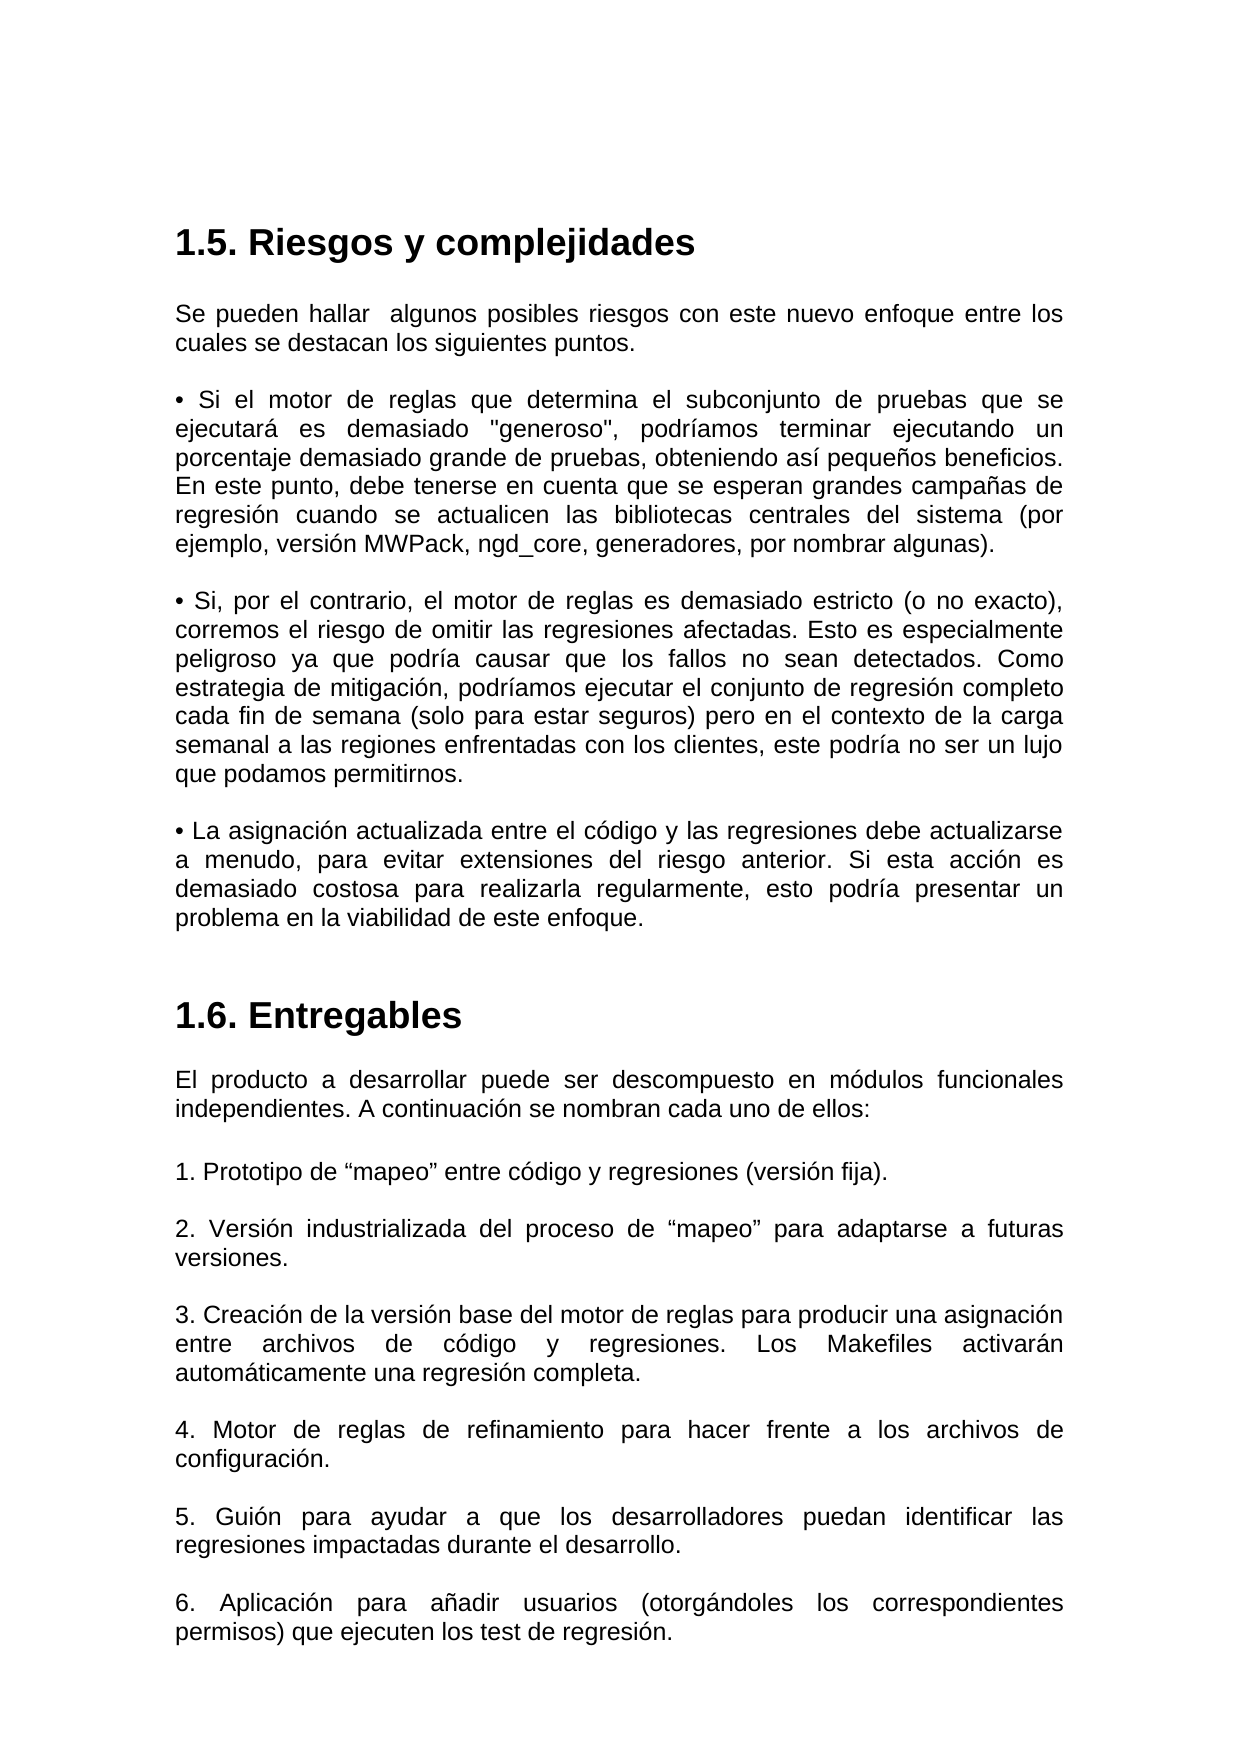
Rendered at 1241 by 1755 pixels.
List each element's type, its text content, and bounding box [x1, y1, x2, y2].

text 4. Motor de reglas de refinamiento para hacer frente a los archivos de configuración. [175, 1415, 1065, 1473]
text El producto a desarrollar puede ser descompuesto en módulos funcionales independientes. A continuación se nombran cada uno de ellos: [175, 1065, 1065, 1123]
text 2. Versión industrializada del proceso de “mapeo” para adaptarse a futuras versiones. [175, 1214, 1065, 1271]
text Se pueden hallar algunos posibles riesgos con este nuevo enfoque entre los cuales se destacan los siguientes puntos. [175, 299, 1065, 356]
text 3. Creación de la versión base del motor de reglas para producir una asignación entre archivos de código y regresiones. Los Makefiles activarán automáticamente una regresión completa. [175, 1300, 1065, 1386]
text • Si, por el contrario, el motor de reglas es demasiado estricto (o no exacto), corremos el riesgo de omitir las regresiones afectadas. Esto es especialmente peligroso ya que podría causar que los fallos no sean detectados. Como estrategia de mitigación, podríamos ejecutar el conjunto de regresión completo cada fin de semana (solo para estar seguros) pero en el contexto de la carga semanal a las regiones enfrentadas con los clientes, este podría no ser un lujo que podamos permitirnos. [175, 586, 1065, 787]
text 1. Prototipo de “mapeo” entre código y regresiones (versión fija). [175, 1156, 1065, 1185]
text • Si el motor de reglas que determina el subconjunto de pruebas que se ejecutará es demasiado "generoso", podríamos terminar ejecutando un porcentaje demasiado grande de pruebas, obteniendo así pequeños beneficios. En este punto, debe tenerse en cuenta que se esperan grandes campañas de regresión cuando se actualicen las bibliotecas centrales del sistema (por ejemplo, versión MWPack, ngd_core, generadores, por nombrar algunas). [175, 385, 1065, 557]
text 1.5. Riesgos y complejidades [175, 220, 1065, 263]
text 5. Guión para ayudar a que los desarrolladores puedan identificar las regresiones impactadas durante el desarrollo. [175, 1501, 1065, 1559]
text • La asignación actualizada entre el código y las regresiones debe actualizarse a menudo, para evitar extensiones del riesgo anterior. Si esta acción es demasiado costosa para realizarla regularmente, esto podría presentar un problema en la viabilidad de este enfoque. [175, 816, 1065, 931]
text 1.6. Entregables [175, 993, 1065, 1037]
text 6. Aplicación para añadir usuarios (otorgándoles los correspondientes permisos) que ejecuten los test de regresión. [175, 1588, 1065, 1645]
